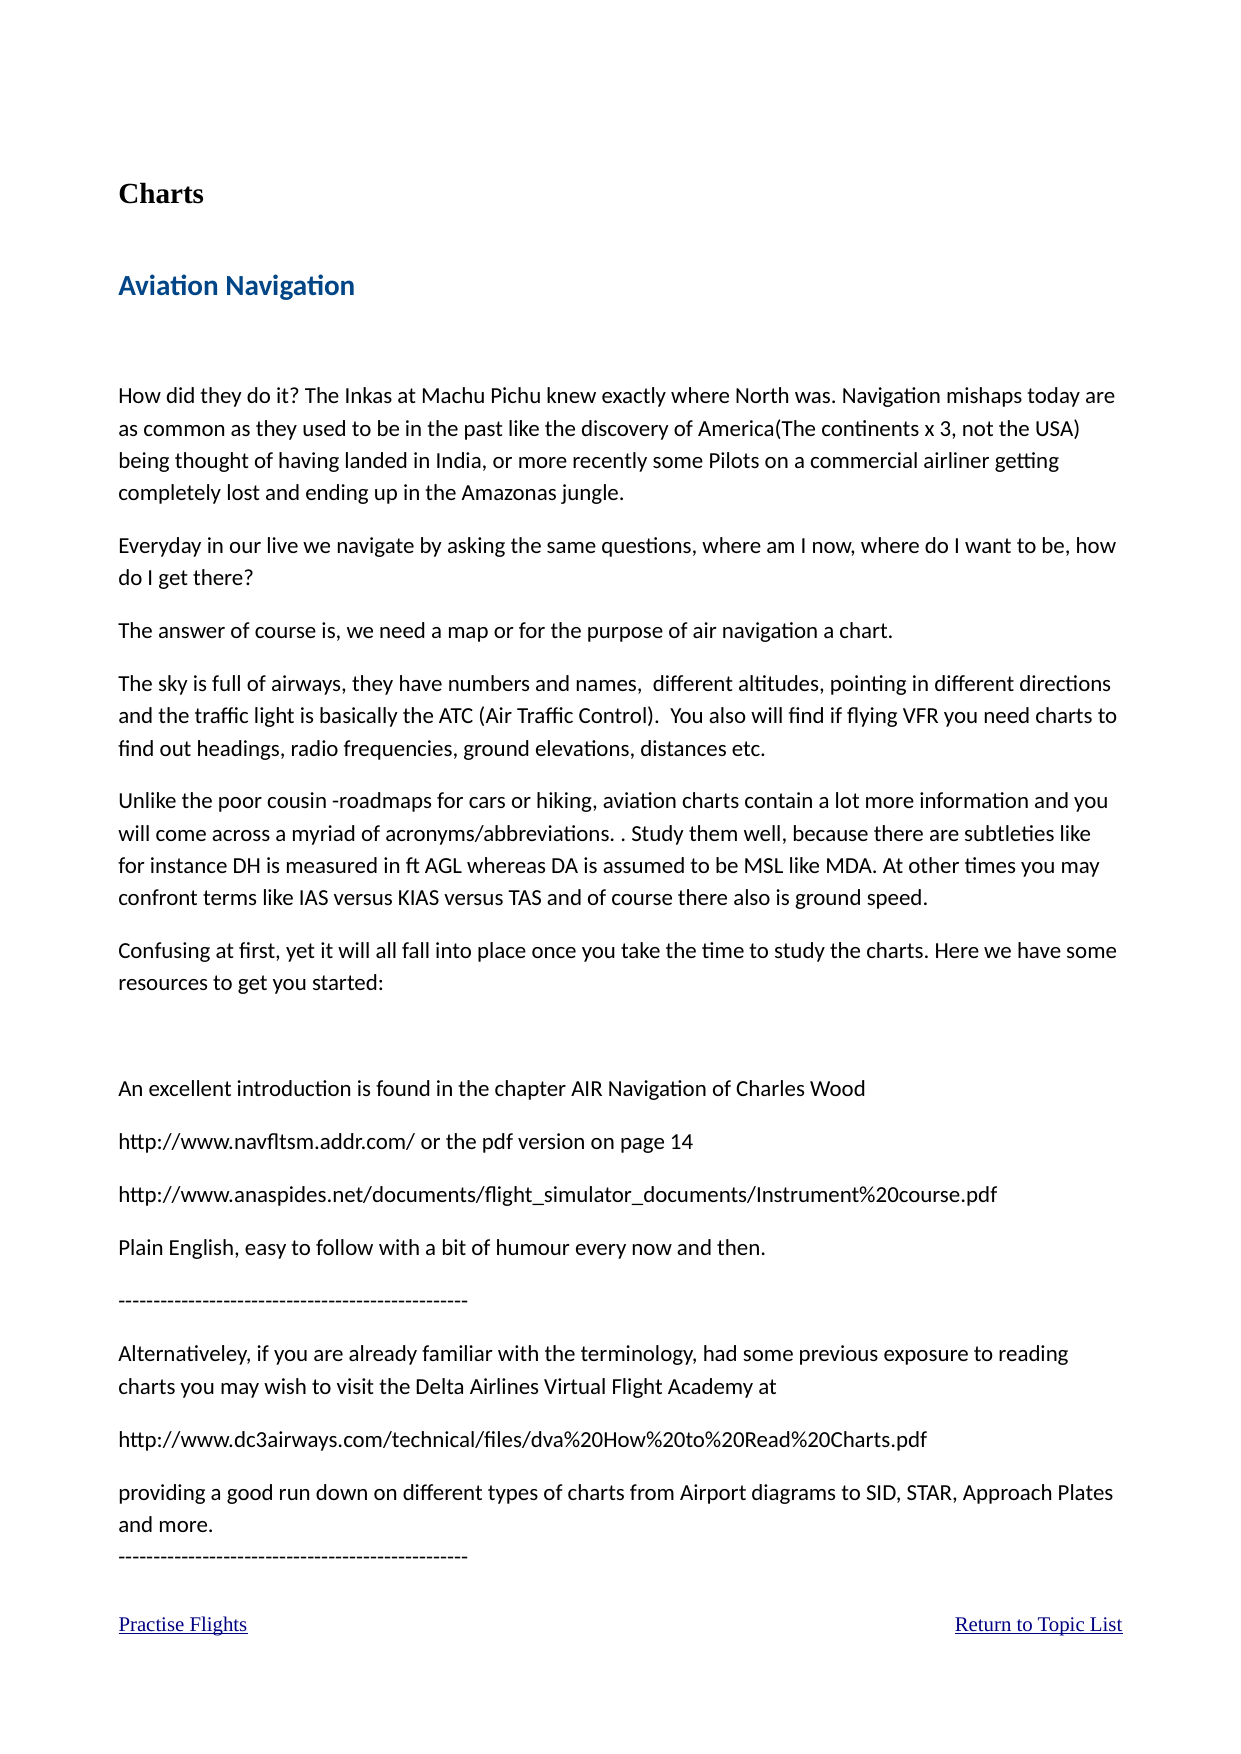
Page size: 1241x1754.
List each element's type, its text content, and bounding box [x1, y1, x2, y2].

text The sky is full of airways, they have numbers and names, different altitudes, pointing in different directions and the traffic light is basically the ATC (Air Traffic Control). You also will find if flying VFR you need charts to find out headings, radio frequencies, ground elevations, distances etc. [118, 669, 1122, 762]
text The answer of course is, we need a map or for the purpose of air navigation a chart. [118, 616, 1122, 644]
text providing a good run down on different types of charts from Airport diagrams to SID, STAR, Approach Plates and more. -------------------------------------------------- [118, 1478, 1122, 1570]
text An excellent introduction is found in the chapter AIR Navigation of Charles Wood [118, 1074, 1122, 1102]
text http://www.navfltsm.addr.com/ or the pdf version on page 14 [118, 1127, 1122, 1156]
text Unlike the poor cousin -roadmaps for cars or hiking, aviation charts contain a lot more information and you will come across a myriad of acronyms/abbreviations. . Study them well, because there are subtleties like for instance DH is measured in ft AGL whereas DA is assumed to be MSL like MDA. At other times you may confront terms like IAS versus KIAS versus TAS and of course there also is ground speed. [118, 787, 1122, 911]
text Alternativeley, if you are already familiar with the terminology, had some previous exposure to reading charts you may wish to visit the Delta Airlines Virtual Flight Academy at [118, 1339, 1122, 1400]
text -------------------------------------------------- [118, 1287, 1122, 1314]
text Charts [118, 176, 1122, 210]
text Plain English, easy to follow with a bit of humour every now and then. [118, 1233, 1122, 1262]
text How did they do it? The Inkas at Machu Pichu knew exactly where North was. Navigation mishaps today are as common as they used to be in the past like the discovery of America(The continents x 3, not the USA) being thought of having landed in India, or more recently some Pilots on a commercial airliner getting completely lost and ending up in the Amazonas jungle. [118, 381, 1122, 506]
text http://www.anaspides.net/documents/flight_simulator_documents/Instrument%20course.pdf [118, 1181, 1122, 1208]
text Confusing at first, yet it will all fall into place once you take the time to study the charts. Here we have some resources to get you started: [118, 936, 1122, 996]
text Everyday in our live we navigate by asking the same questions, where am I now, where do I want to be, how do I get there? [118, 531, 1122, 591]
text http://www.dc3airways.com/technical/files/dva%20How%20to%20Read%20Charts.pdf [118, 1425, 1122, 1453]
text Aviation Navigation [118, 267, 1122, 302]
